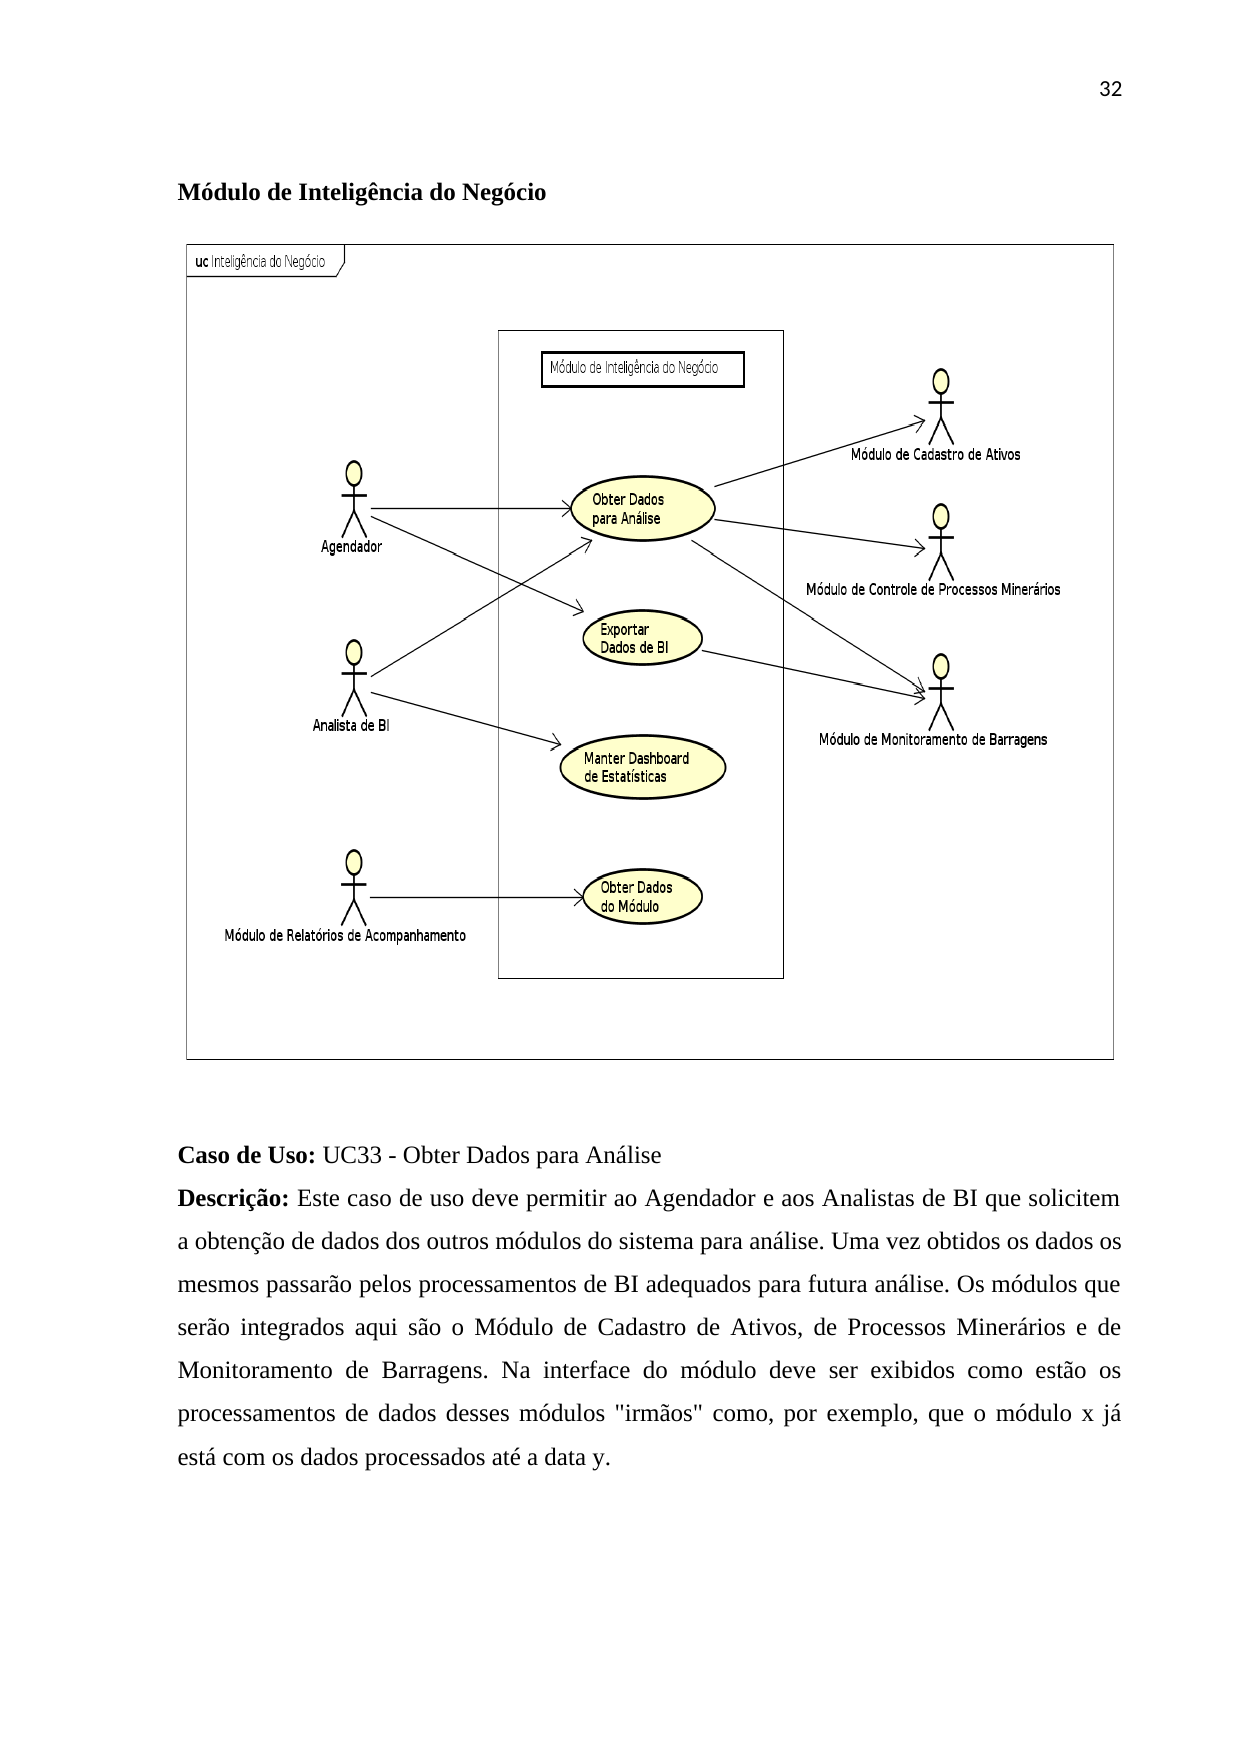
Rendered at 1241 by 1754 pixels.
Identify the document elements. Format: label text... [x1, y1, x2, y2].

text Caso de Uso: UC33 - Obter Dados para Análise [177, 1140, 1122, 1168]
text Módulo de Inteligência do Negócio [177, 177, 1122, 206]
text Descrição: Este caso de uso deve permitir ao Agendador e aos Analistas de BI que solicitem a obtenção de dados dos outros módulos do sistema para análise. Uma vez obtidos os dados os mesmos passarão pelos processamentos de BI adequados para futura análise. Os módulos que serão integrados aqui são o Módulo de Cadastro de Ativos, de Processos Minerários e de Monitoramento de Barragens. Na interface do módulo deve ser exibidos como estão os processamentos de dados desses módulos "irmãos" como, por exemplo, que o módulo x já está com os dados processados até a data y. [177, 1183, 1122, 1470]
picture [178, 231, 1121, 1073]
